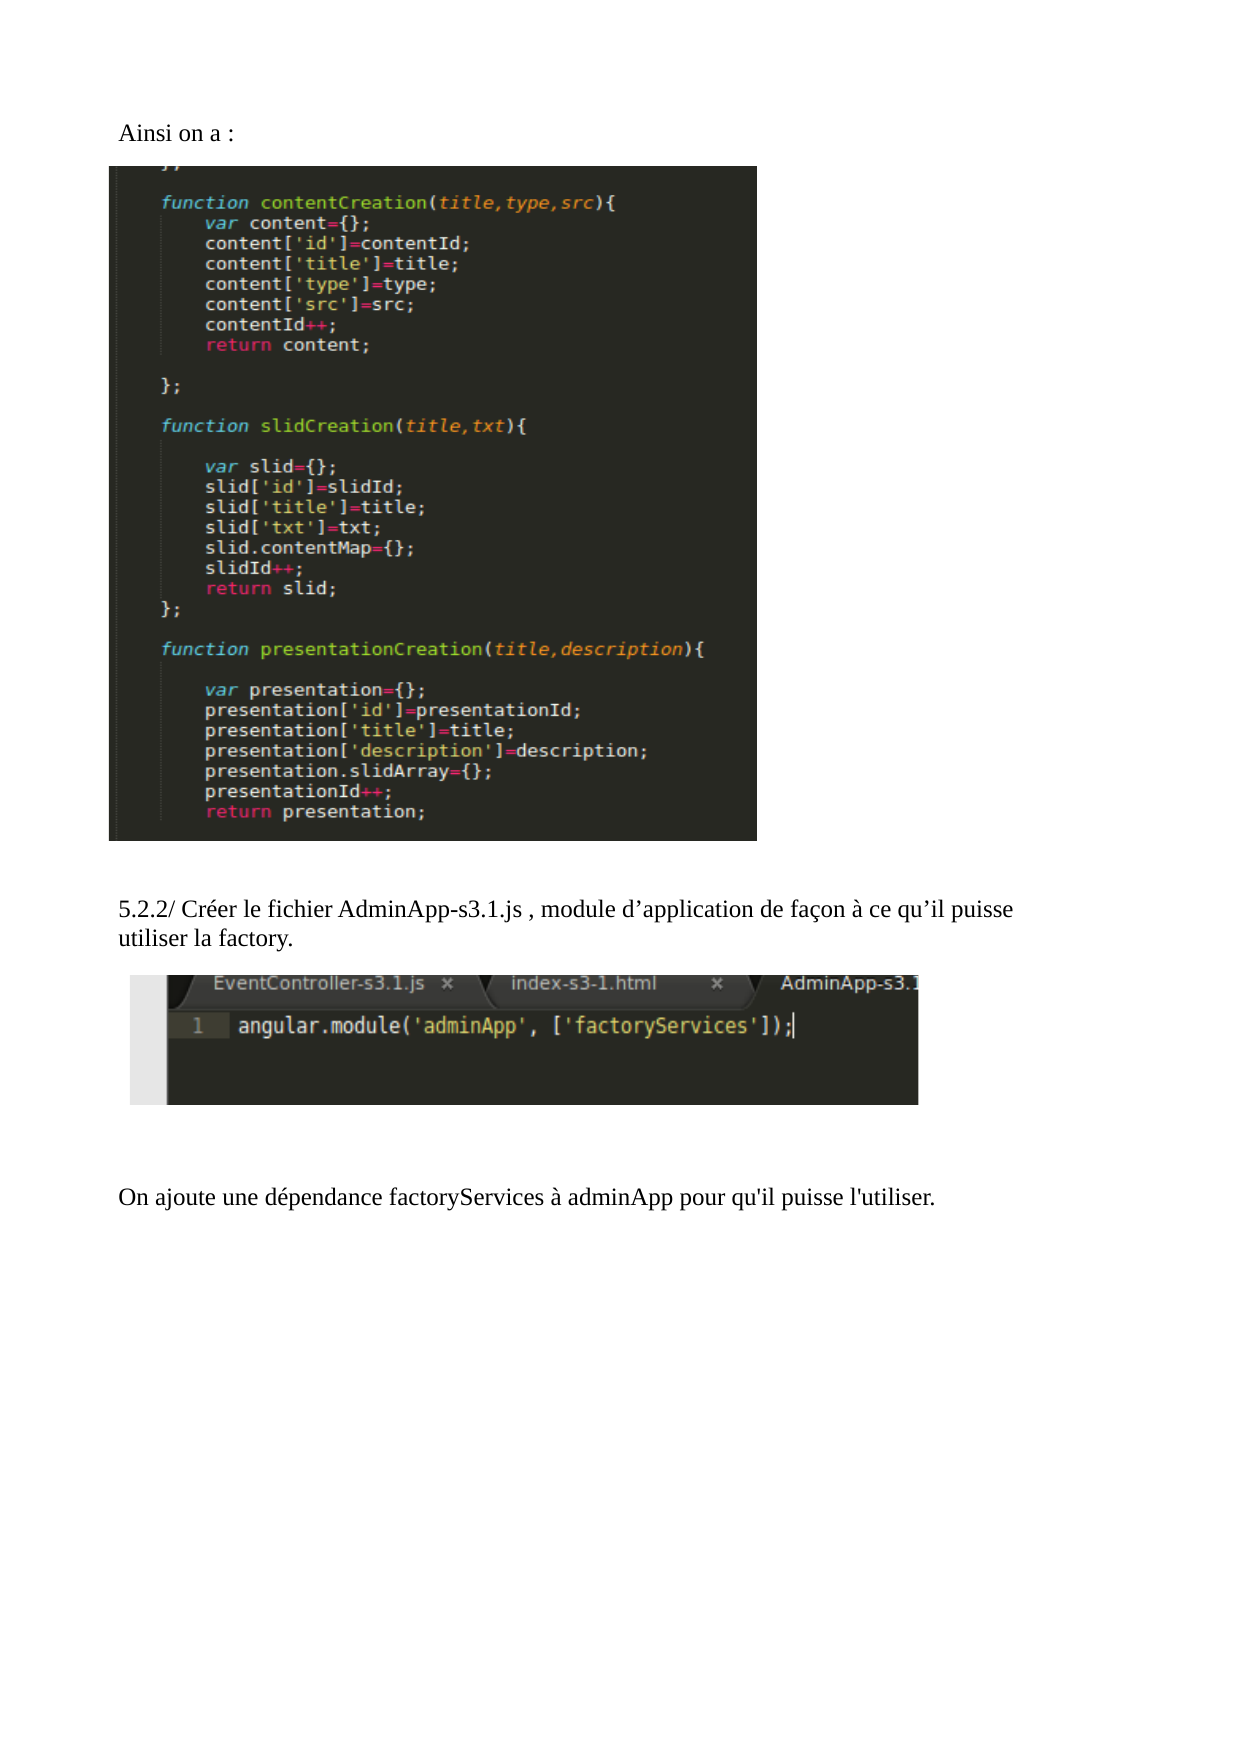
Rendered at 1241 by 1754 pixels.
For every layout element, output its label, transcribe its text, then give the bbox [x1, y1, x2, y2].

text utiliser la factory. [118, 923, 1122, 952]
picture [129, 975, 845, 1003]
text Ainsi on a : [118, 118, 1122, 147]
text On ajoute une dépendance factoryServices à adminApp pour qu'il puisse l'utiliser. [118, 1182, 1122, 1211]
picture [108, 166, 706, 841]
text 5.2.2/ Créer le fichier AdminApp-s3.1.js , module d’application de façon à ce qu’il puisse [118, 894, 1122, 923]
